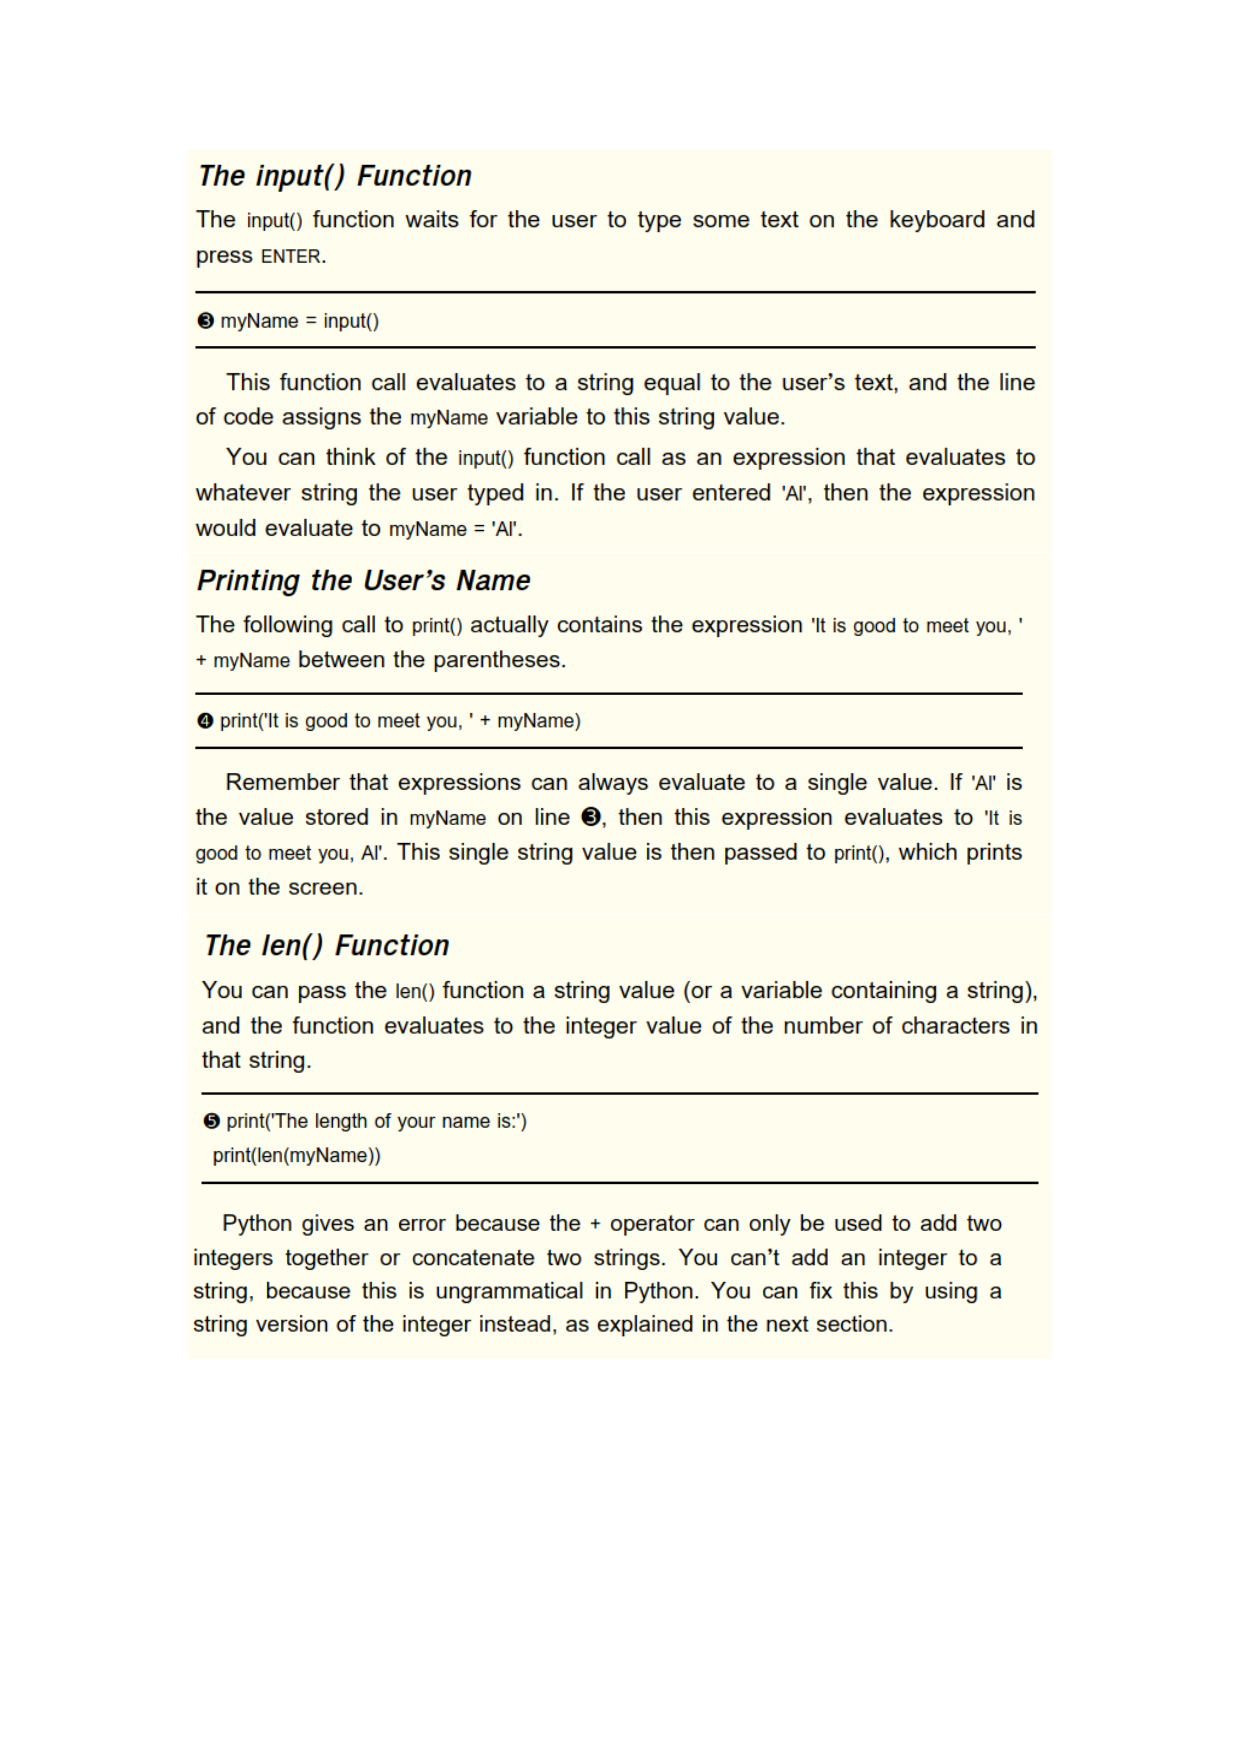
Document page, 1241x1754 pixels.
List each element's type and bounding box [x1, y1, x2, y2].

picture [187, 150, 1053, 552]
picture [187, 553, 1053, 914]
picture [187, 915, 1053, 1359]
